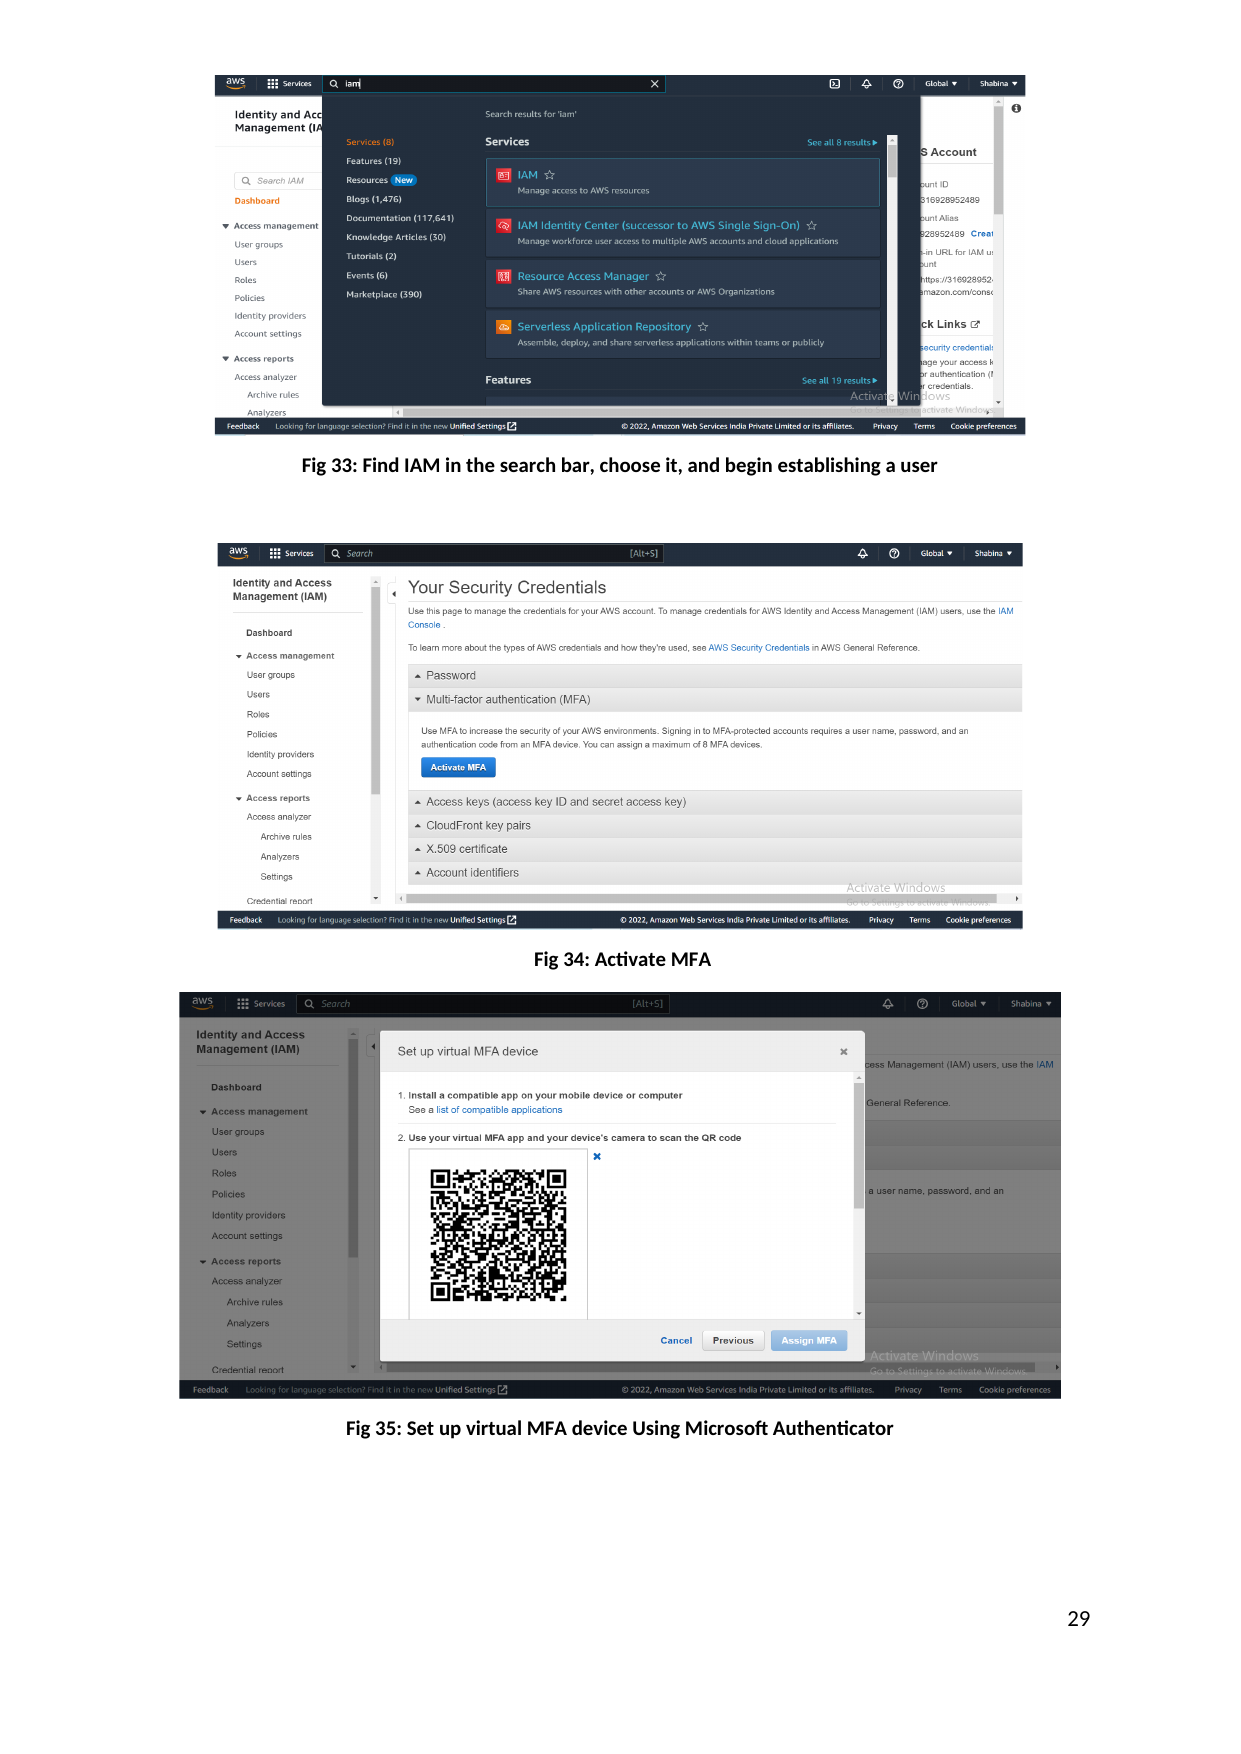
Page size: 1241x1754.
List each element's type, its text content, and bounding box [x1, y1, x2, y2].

text Fig 34: Activate MFA [150, 946, 1090, 971]
text Fig 35: Set up virtual MFA device Using Microsoft Authenticator [150, 1415, 1090, 1440]
text Fig 33: Find IAM in the search bar, choose it, and begin establishing a user [150, 453, 1090, 478]
